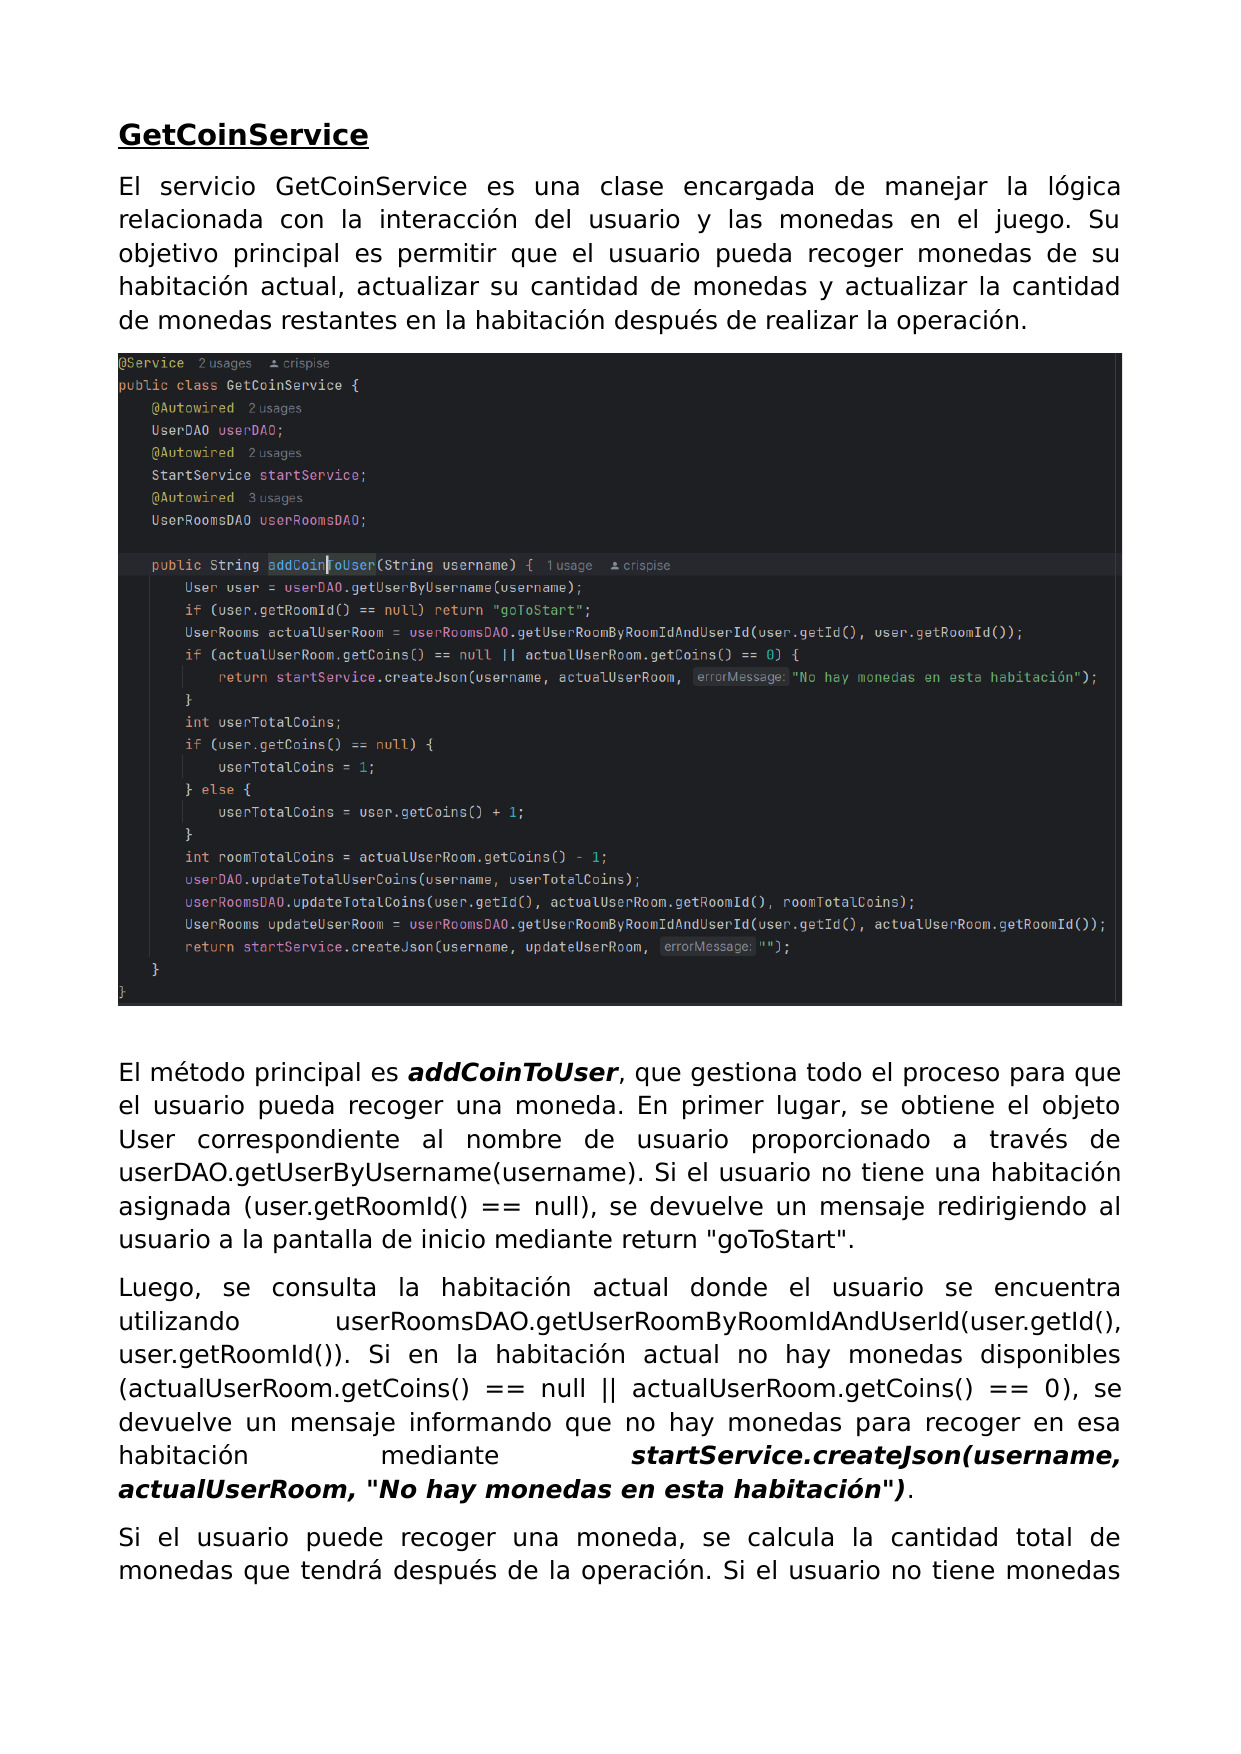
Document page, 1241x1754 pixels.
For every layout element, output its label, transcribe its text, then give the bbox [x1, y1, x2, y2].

text Si el usuario puede recoger una moneda, se calcula la cantidad total de monedas que tendrá después de la operación. Si el usuario no tiene monedas [118, 1523, 1122, 1586]
text El servicio GetCoinService es una clase encargada de manejar la lógica relacionada con la interacción del usuario y las monedas en el juego. Su objetivo principal es permitir que el usuario pueda recoger monedas de su habitación actual, actualizar su cantidad de monedas y actualizar la cantidad de monedas restantes en la habitación después de realizar la operación. [118, 172, 1122, 335]
text El método principal es addCoinToUser, que gestiona todo el proceso para que el usuario pueda recoger una moneda. En primer lugar, se obtiene el objeto User correspondiente al nombre de usuario proporcionado a través de userDAO.getUserByUsername(username). Si el usuario no tiene una habitación asignada (user.getRoomId() == null), se devuelve un mensaje redirigiendo al usuario a la pantalla de inicio mediante return "goToStart". [118, 1058, 1122, 1254]
text Luego, se consulta la habitación actual donde el usuario se encuentra utilizando userRoomsDAO.getUserRoomByRoomIdAndUserId(user.getId(), user.getRoomId()). Si en la habitación actual no hay monedas disponibles (actualUserRoom.getCoins() == null || actualUserRoom.getCoins() == 0), se devuelve un mensaje informando que no hay monedas para recoger en esa habitación mediante startService.createJson(username, actualUserRoom, "No hay monedas en esta habitación"). [118, 1273, 1122, 1504]
picture [118, 353, 1123, 1006]
text GetCoinService [118, 118, 1122, 152]
